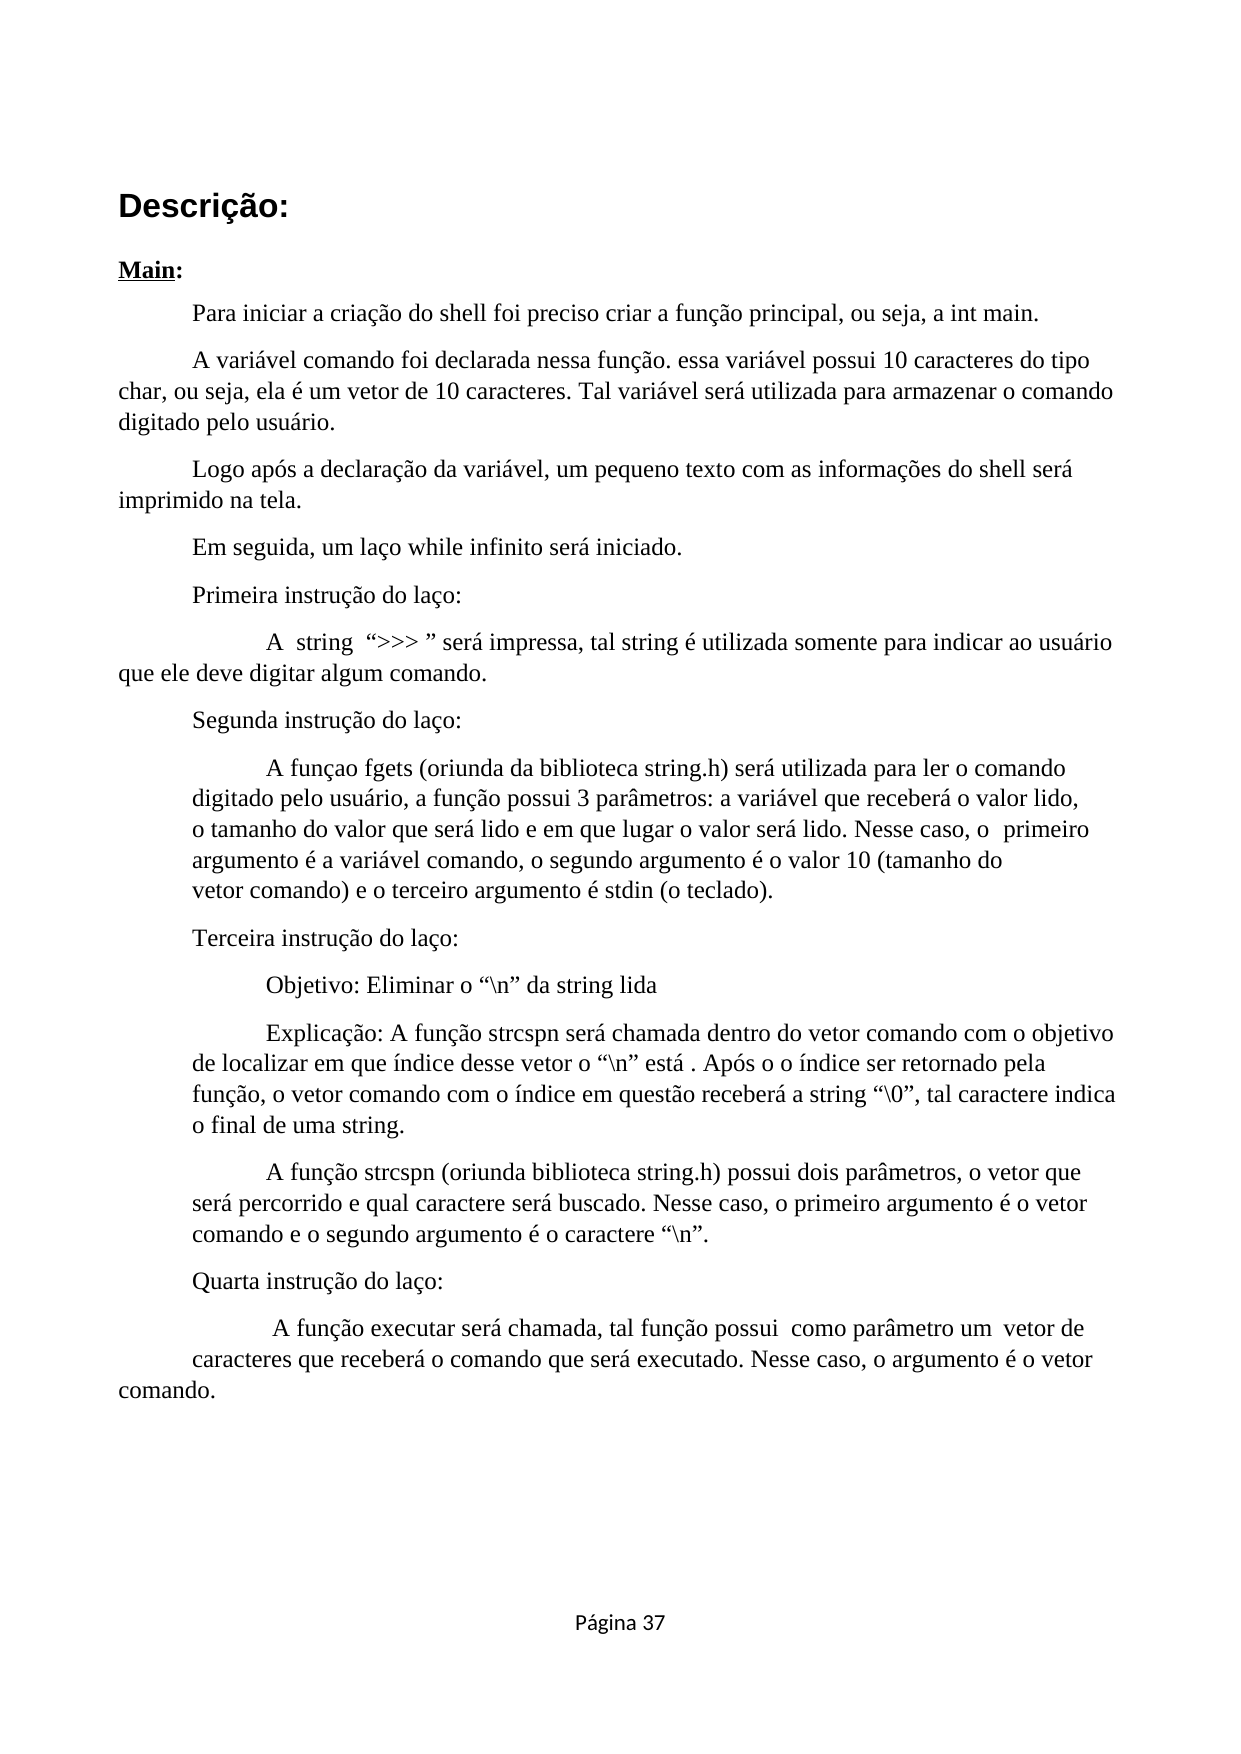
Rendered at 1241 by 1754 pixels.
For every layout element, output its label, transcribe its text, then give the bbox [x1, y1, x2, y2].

text Segunda instrução do laço: [118, 705, 1122, 734]
text Logo após a declaração da variável, um pequeno texto com as informações do shell será imprimido na tela. [118, 454, 1122, 514]
text Para iniciar a criação do shell foi preciso criar a função principal, ou seja, a int main. [118, 298, 1122, 327]
text A função strcspn (oriunda biblioteca string.h) possui dois parâmetros, o vetor que será percorrido e qual caractere será buscado. Nesse caso, o primeiro argumento é o vetor comando e o segundo argumento é o caractere “\n”. [118, 1157, 1122, 1247]
text Quarta instrução do laço: [118, 1266, 1122, 1295]
subtitle Main: [118, 255, 1122, 283]
text Explicação: A função strcspn será chamada dentro do vetor comando com o objetivo de localizar em que índice desse vetor o “\n” está . Após o o índice ser retornado pela função, o vetor comando com o índice em questão receberá a string “\0”, tal caractere indica o final de uma string. [118, 1018, 1122, 1139]
text Primeira instrução do laço: [118, 580, 1122, 608]
text A função executar será chamada, tal função possui como parâmetro um vetor de caracteres que receberá o comando que será executado. Nesse caso, o argumento é o vetor comando. [118, 1313, 1122, 1404]
text A funçao fgets (oriunda da biblioteca string.h) será utilizada para ler o comando digitado pelo usuário, a função possui 3 parâmetros: a variável que receberá o valor lido, o tamanho do valor que será lido e em que lugar o valor será lido. Nesse caso, o primeiro argumento é a variável comando, o segundo argumento é o valor 10 (tamanho do vetor comando) e o terceiro argumento é stdin (o teclado). [118, 753, 1122, 904]
text Objetivo: Eliminar o “\n” da string lida [118, 970, 1122, 999]
subtitle Descrição: [118, 186, 1122, 225]
text Em seguida, um laço while infinito será iniciado. [118, 532, 1122, 561]
text A string “>>> ” será impressa, tal string é utilizada somente para indicar ao usuário que ele deve digitar algum comando. [118, 627, 1122, 687]
text Terceira instrução do laço: [118, 923, 1122, 952]
text A variável comando foi declarada nessa função. essa variável possui 10 caracteres do tipo char, ou seja, ela é um vetor de 10 caracteres. Tal variável será utilizada para armazenar o comando digitado pelo usuário. [118, 345, 1122, 436]
